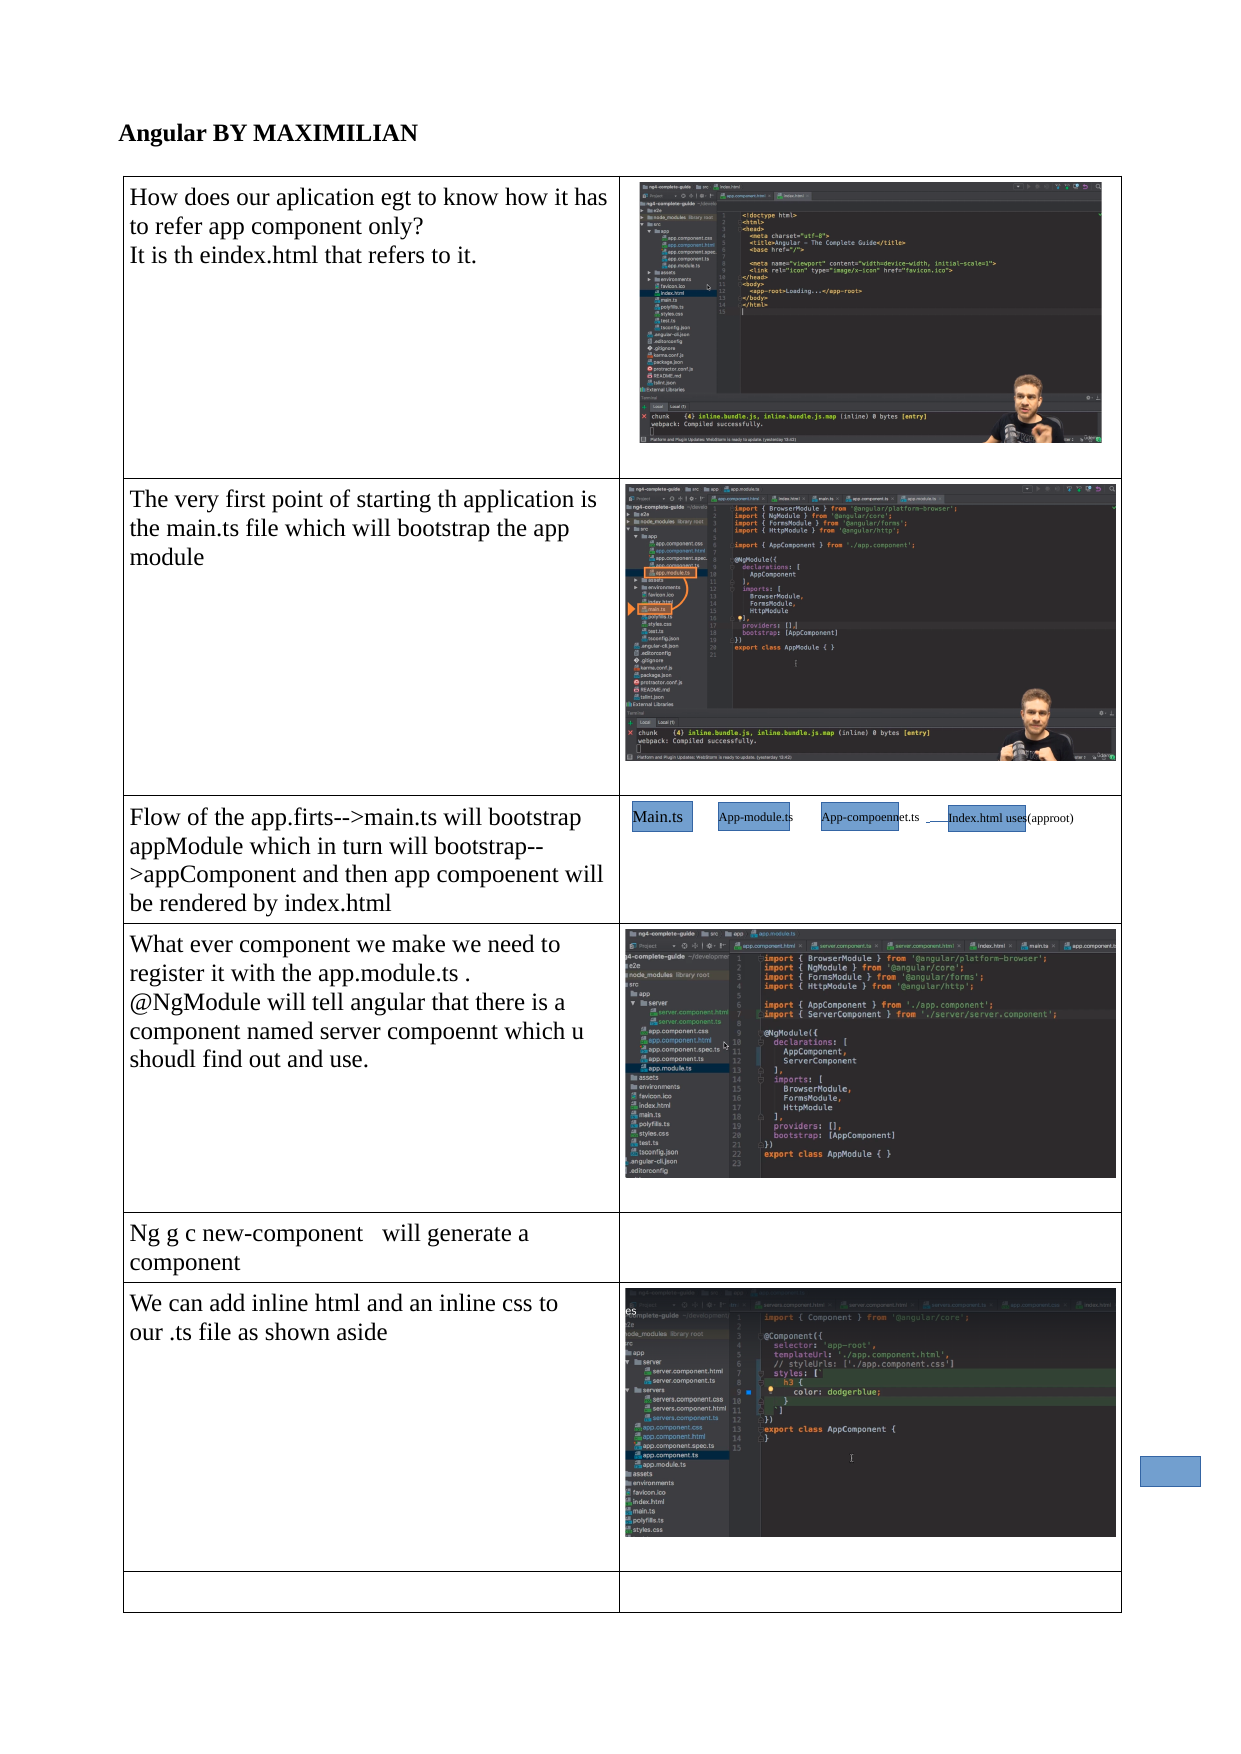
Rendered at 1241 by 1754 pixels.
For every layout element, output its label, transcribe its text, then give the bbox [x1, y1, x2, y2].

table_cell [620, 1213, 1121, 1282]
table_cell We can add inline html and an inline css to our .ts file as shown aside [124, 1283, 619, 1571]
picture [625, 1288, 1116, 1537]
table_cell [620, 479, 1121, 795]
table_cell The very first point of starting th application is the main.ts file which will bootstrap the app module [124, 479, 619, 795]
table_cell [124, 1572, 619, 1612]
picture [625, 929, 1116, 1178]
picture [625, 484, 1116, 761]
text Angular BY MAXIMILIAN [118, 118, 1122, 147]
picture [639, 182, 1102, 443]
table_cell [620, 924, 1121, 1212]
table_header How does our aplication egt to know how it has to refer app component only? It is th eindex.html that refers to it. [124, 177, 619, 477]
table_header [620, 177, 1121, 477]
table_cell [620, 796, 1121, 923]
table_cell Flow of the app.firts-->main.ts will bootstrap appModule which in turn will bootstrap-->appComponent and then app compoenent will be rendered by index.html [124, 796, 619, 923]
table_cell What ever component we make we need to register it with the app.module.ts . @NgModule will tell angular that there is a component named server compoennt which u shoudl find out and use. [124, 924, 619, 1212]
table_cell [620, 1572, 1121, 1612]
table_cell Ng g c new-component will generate a component [124, 1213, 619, 1282]
table_cell [620, 1283, 1121, 1571]
